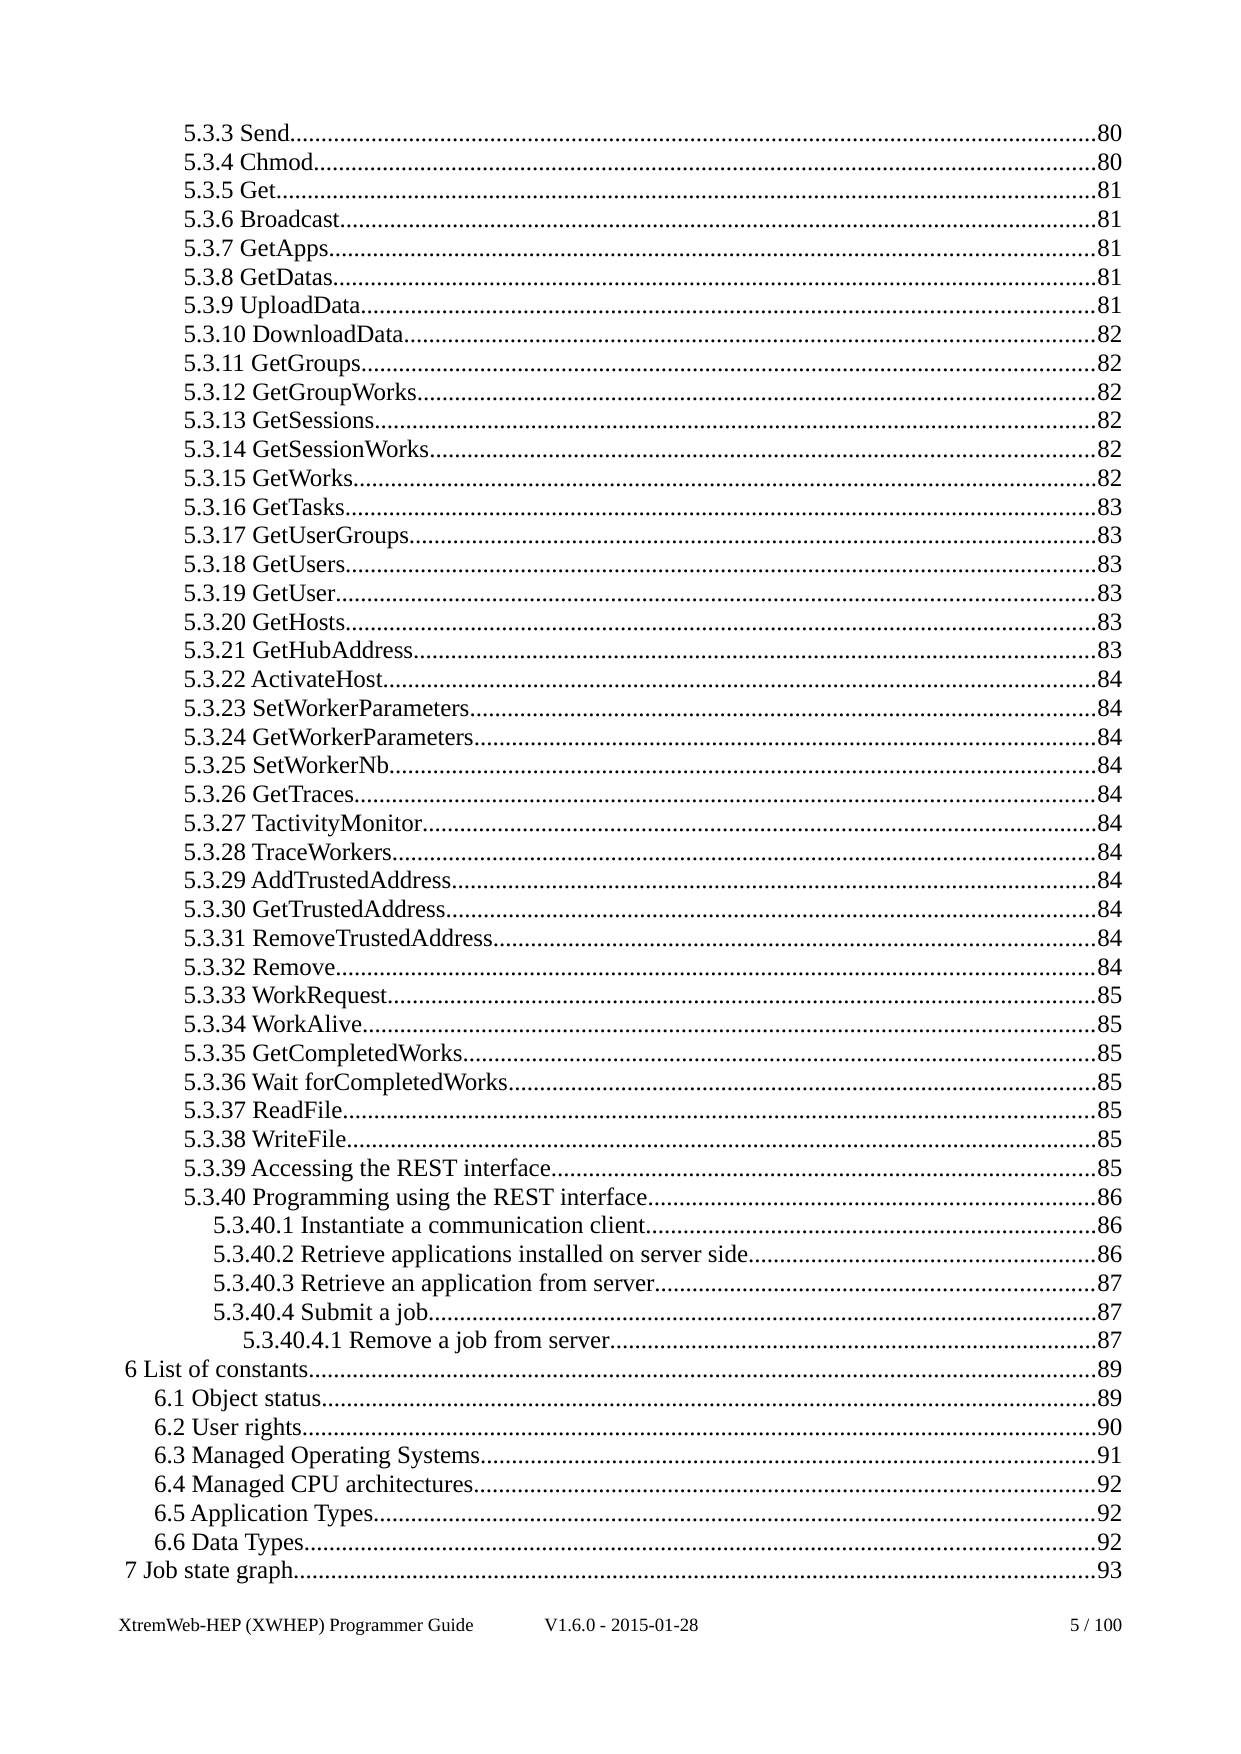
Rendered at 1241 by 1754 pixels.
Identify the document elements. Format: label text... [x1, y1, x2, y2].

text 5.3.19 GetUser 83 [177, 578, 1122, 607]
text 6.5 Application Types 92 [148, 1498, 1122, 1527]
text 5.3.11 GetGroups 82 [177, 348, 1122, 377]
text 5.3.38 WriteFile 85 [177, 1124, 1122, 1153]
text 5.3.37 ReadFile 85 [177, 1096, 1122, 1124]
text 7 Job state graph 93 [118, 1556, 1122, 1584]
text 6 List of constants 89 [118, 1354, 1122, 1383]
text 5.3.34 WorkAlive 85 [177, 1009, 1122, 1038]
text 5.3.21 GetHubAddress 83 [177, 636, 1122, 664]
text 5.3.27 TactivityMonitor 84 [177, 808, 1122, 837]
text 6.1 Object status 89 [148, 1383, 1122, 1412]
text 5.3.29 AddTrustedAddress 84 [177, 866, 1122, 894]
text 5.3.22 ActivateHost 84 [177, 664, 1122, 693]
text 5.3.39 Accessing the REST interface 85 [177, 1153, 1122, 1182]
text 5.3.18 GetUsers 83 [177, 549, 1122, 578]
text 5.3.5 Get 81 [177, 176, 1122, 204]
text 6.2 User rights 90 [148, 1412, 1122, 1441]
text 5.3.16 GetTasks 83 [177, 492, 1122, 521]
text 5.3.6 Broadcast 81 [177, 204, 1122, 233]
text 6.4 Managed CPU architectures 92 [148, 1469, 1122, 1498]
text 5.3.40.4 Submit a job 87 [207, 1297, 1122, 1326]
text 5.3.4 Chmod 80 [177, 147, 1122, 176]
text 5.3.10 DownloadData 82 [177, 319, 1122, 348]
text 5.3.26 GetTraces 84 [177, 779, 1122, 808]
text 5.3.25 SetWorkerNb 84 [177, 751, 1122, 779]
text 5.3.24 GetWorkerParameters 84 [177, 722, 1122, 751]
text 5.3.40 Programming using the REST interface 86 [177, 1182, 1122, 1211]
text 6.3 Managed Operating Systems 91 [148, 1441, 1122, 1469]
text 5.3.12 GetGroupWorks 82 [177, 377, 1122, 406]
text 5.3.35 GetCompletedWorks 85 [177, 1038, 1122, 1067]
text 5.3.28 TraceWorkers 84 [177, 837, 1122, 866]
text 5.3.9 UploadData 81 [177, 291, 1122, 319]
text 5.3.3 Send 80 [177, 118, 1122, 147]
text 5.3.40.2 Retrieve applications installed on server side 86 [207, 1239, 1122, 1268]
text 5.3.40.3 Retrieve an application from server 87 [207, 1268, 1122, 1297]
text 5.3.36 Wait forCompletedWorks 85 [177, 1067, 1122, 1096]
text 5.3.40.4.1 Remove a job from server 87 [236, 1326, 1122, 1354]
text 5.3.13 GetSessions 82 [177, 406, 1122, 434]
text 5.3.7 GetApps 81 [177, 233, 1122, 262]
text 5.3.15 GetWorks 82 [177, 463, 1122, 492]
text 5.3.8 GetDatas 81 [177, 262, 1122, 291]
text 6.6 Data Types 92 [148, 1527, 1122, 1556]
text 5.3.31 RemoveTrustedAddress 84 [177, 923, 1122, 952]
text 5.3.17 GetUserGroups 83 [177, 521, 1122, 549]
text 5.3.20 GetHosts 83 [177, 607, 1122, 636]
text 5.3.23 SetWorkerParameters 84 [177, 693, 1122, 722]
text 5.3.30 GetTrustedAddress 84 [177, 894, 1122, 923]
text 5.3.33 WorkRequest 85 [177, 981, 1122, 1009]
text 5.3.40.1 Instantiate a communication client 86 [207, 1211, 1122, 1239]
text 5.3.32 Remove 84 [177, 952, 1122, 981]
text 5.3.14 GetSessionWorks 82 [177, 434, 1122, 463]
